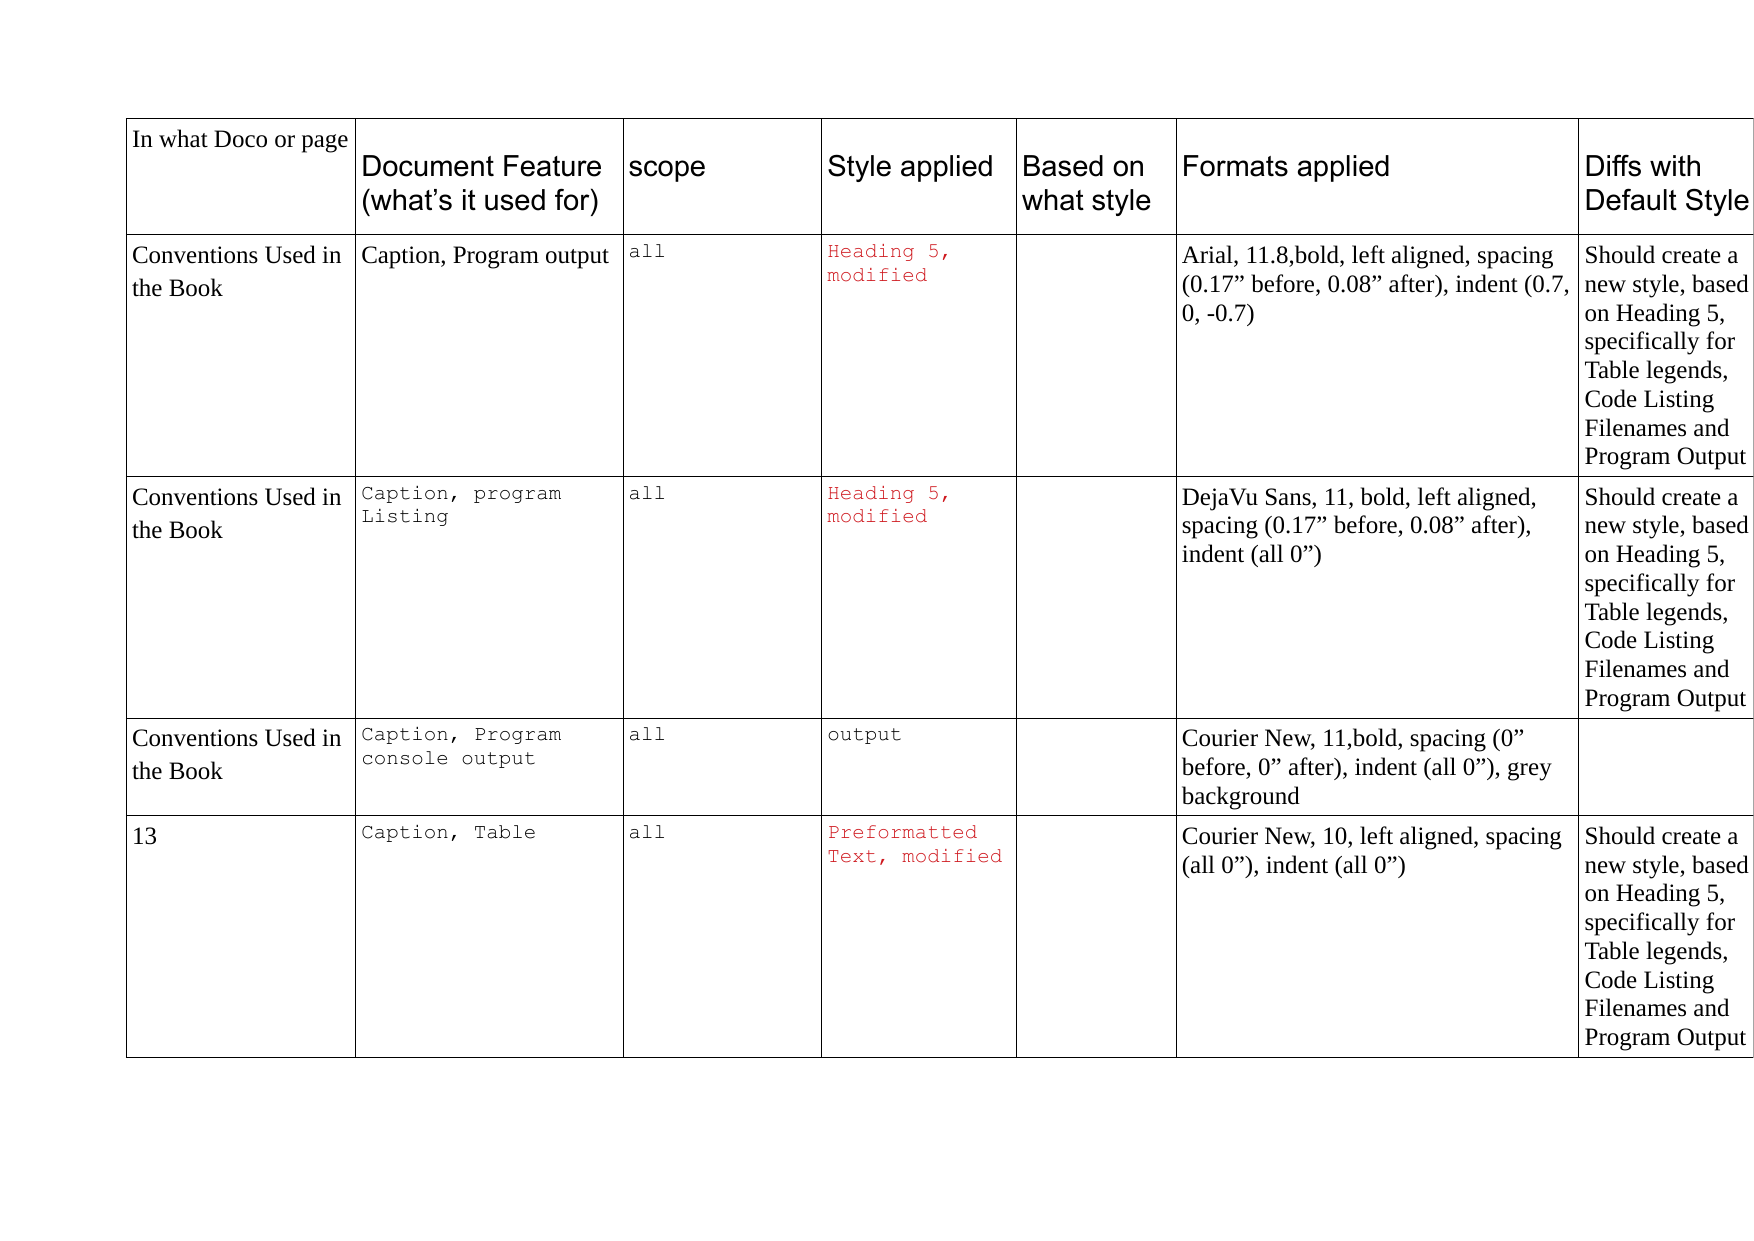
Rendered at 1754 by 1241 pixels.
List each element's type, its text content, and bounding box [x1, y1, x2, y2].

table_cell output [822, 719, 1016, 815]
table_cell Conventions Used in the Book [127, 235, 355, 476]
table_cell Conventions Used in the Book [127, 477, 355, 717]
table_cell all [624, 477, 821, 717]
table_header Based on what style [1017, 119, 1176, 234]
table_cell 13 [127, 816, 355, 1057]
table_cell Heading 5, modified [822, 477, 1016, 717]
table_cell Heading 5, modified [822, 235, 1016, 476]
table_cell Should create a new style, based on Heading 5, specifically for Table legends, Code Listing Filenames and Program Output [1579, 816, 1753, 1057]
table_header scope [624, 119, 821, 234]
table_header Diffs with Default Style [1579, 119, 1753, 234]
table_cell Should create a new style, based on Heading 5, specifically for Table legends, Code Listing Filenames and Program Output [1579, 477, 1753, 717]
table_header Formats applied [1177, 119, 1578, 234]
table_cell [1017, 235, 1176, 476]
table_cell Courier New, 10, left aligned, spacing (all 0”), indent (all 0”) [1177, 816, 1578, 1057]
table_cell [1017, 477, 1176, 717]
table_cell [1017, 816, 1176, 1057]
table_cell Courier New, 11,bold, spacing (0” before, 0” after), indent (all 0”), grey background [1177, 719, 1578, 815]
table_cell all [624, 235, 821, 476]
table_cell Should create a new style, based on Heading 5, specifically for Table legends, Code Listing Filenames and Program Output [1579, 235, 1753, 476]
table_cell Preformatted Text, modified [822, 816, 1016, 1057]
table_cell [1579, 719, 1753, 815]
table_cell all [624, 719, 821, 815]
table_header Document Feature (what’s it used for) [356, 119, 623, 234]
table_header Style applied [822, 119, 1016, 234]
table_cell Caption, Program output [356, 235, 623, 476]
table_header In what Doco or page [127, 119, 355, 234]
table_cell all [624, 816, 821, 1057]
table_cell Caption, Program console output [356, 719, 623, 815]
table_cell DejaVu Sans, 11, bold, left aligned, spacing (0.17” before, 0.08” after), indent (all 0”) [1177, 477, 1578, 717]
table_cell Arial, 11.8,bold, left aligned, spacing (0.17” before, 0.08” after), indent (0.7, 0, -0.7) [1177, 235, 1578, 476]
table_cell [1017, 719, 1176, 815]
table_cell Caption, program Listing [356, 477, 623, 717]
table_cell Conventions Used in the Book [127, 719, 355, 815]
table_cell Caption, Table [356, 816, 623, 1057]
